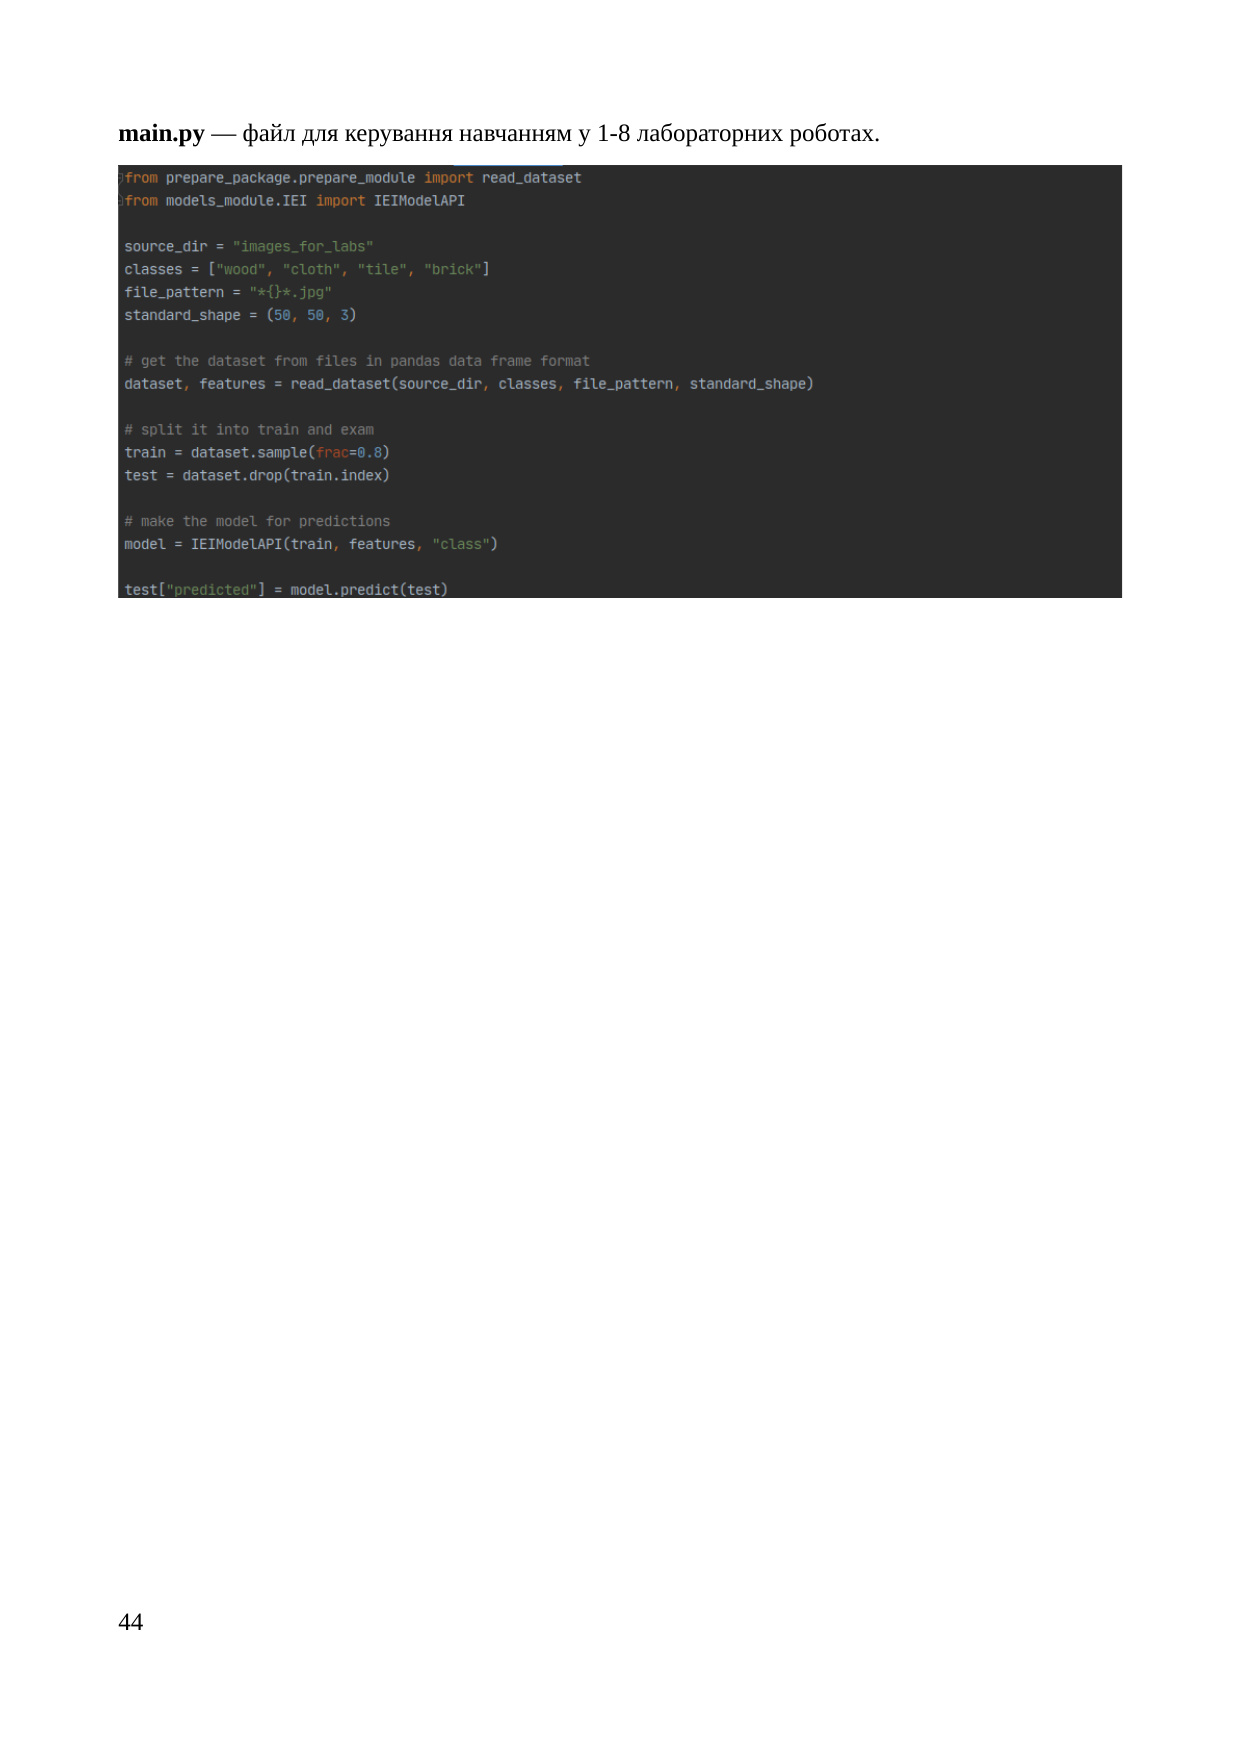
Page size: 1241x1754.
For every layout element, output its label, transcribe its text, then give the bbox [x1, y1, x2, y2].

text main.py — файл для керування навчанням у 1-8 лабораторних роботах. [118, 118, 1122, 147]
picture [118, 165, 1123, 598]
